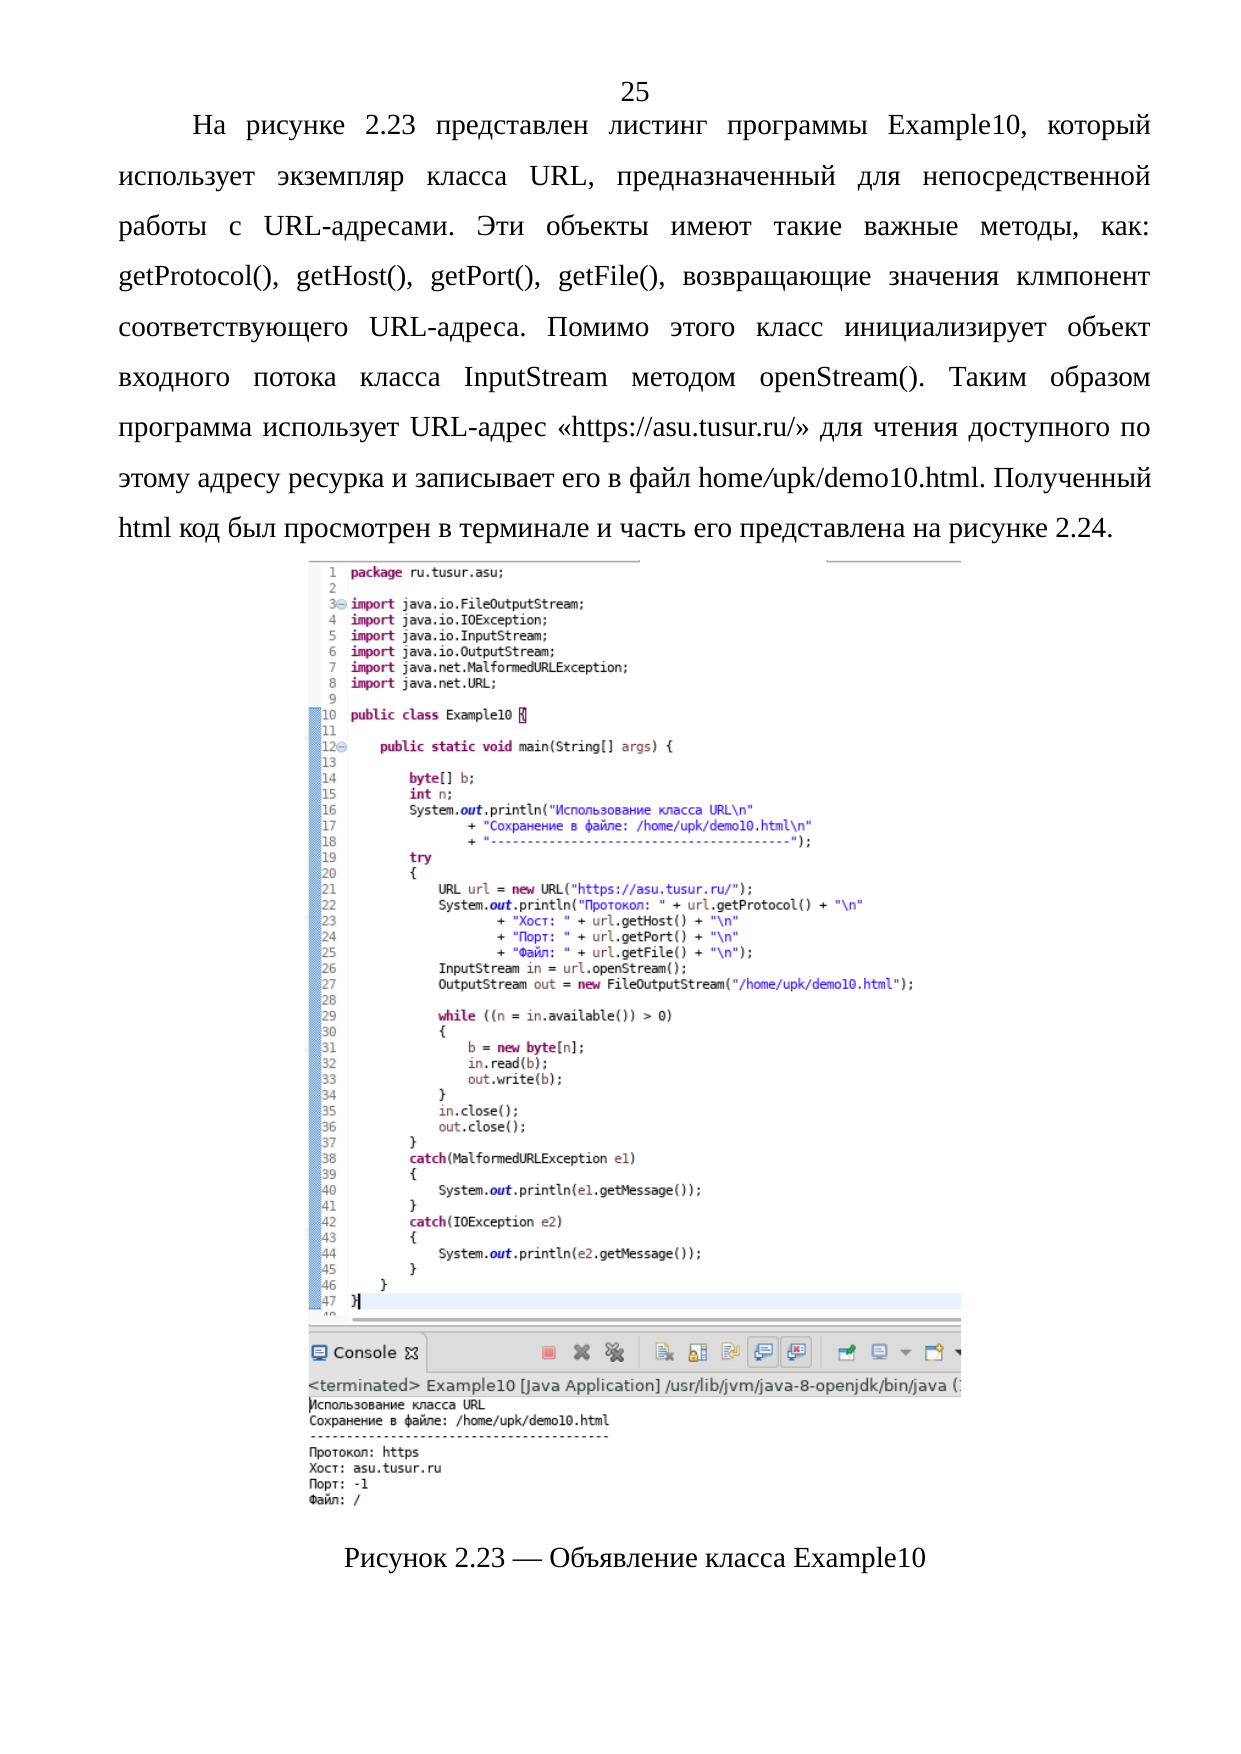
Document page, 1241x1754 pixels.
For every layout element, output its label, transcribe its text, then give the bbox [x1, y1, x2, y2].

text Рисунок 2.23 — Объявление класса Example10 [118, 560, 1152, 1574]
text На рисунке 2.23 представлен листинг программы Example10, который использует экземпляр класса URL, предназначенный для непосредственной работы с URL-адресами. Эти объекты имеют такие важные методы, как: getProtocol(), getHost(), getPort(), getFile(), возвращающие значения клмпонент соответствующего URL-адреса. Помимо этого класс инициализирует объект входного потока класса InputStream методом openStream(). Таким образом программа использует URL-адрес «https://asu.tusur.ru/» для чтения доступного по этому адресу ресурка и записывает его в файл home/upk/demo10.html. Полученный html код был просмотрен в терминале и часть его представлена на рисунке 2.24. [118, 107, 1152, 543]
